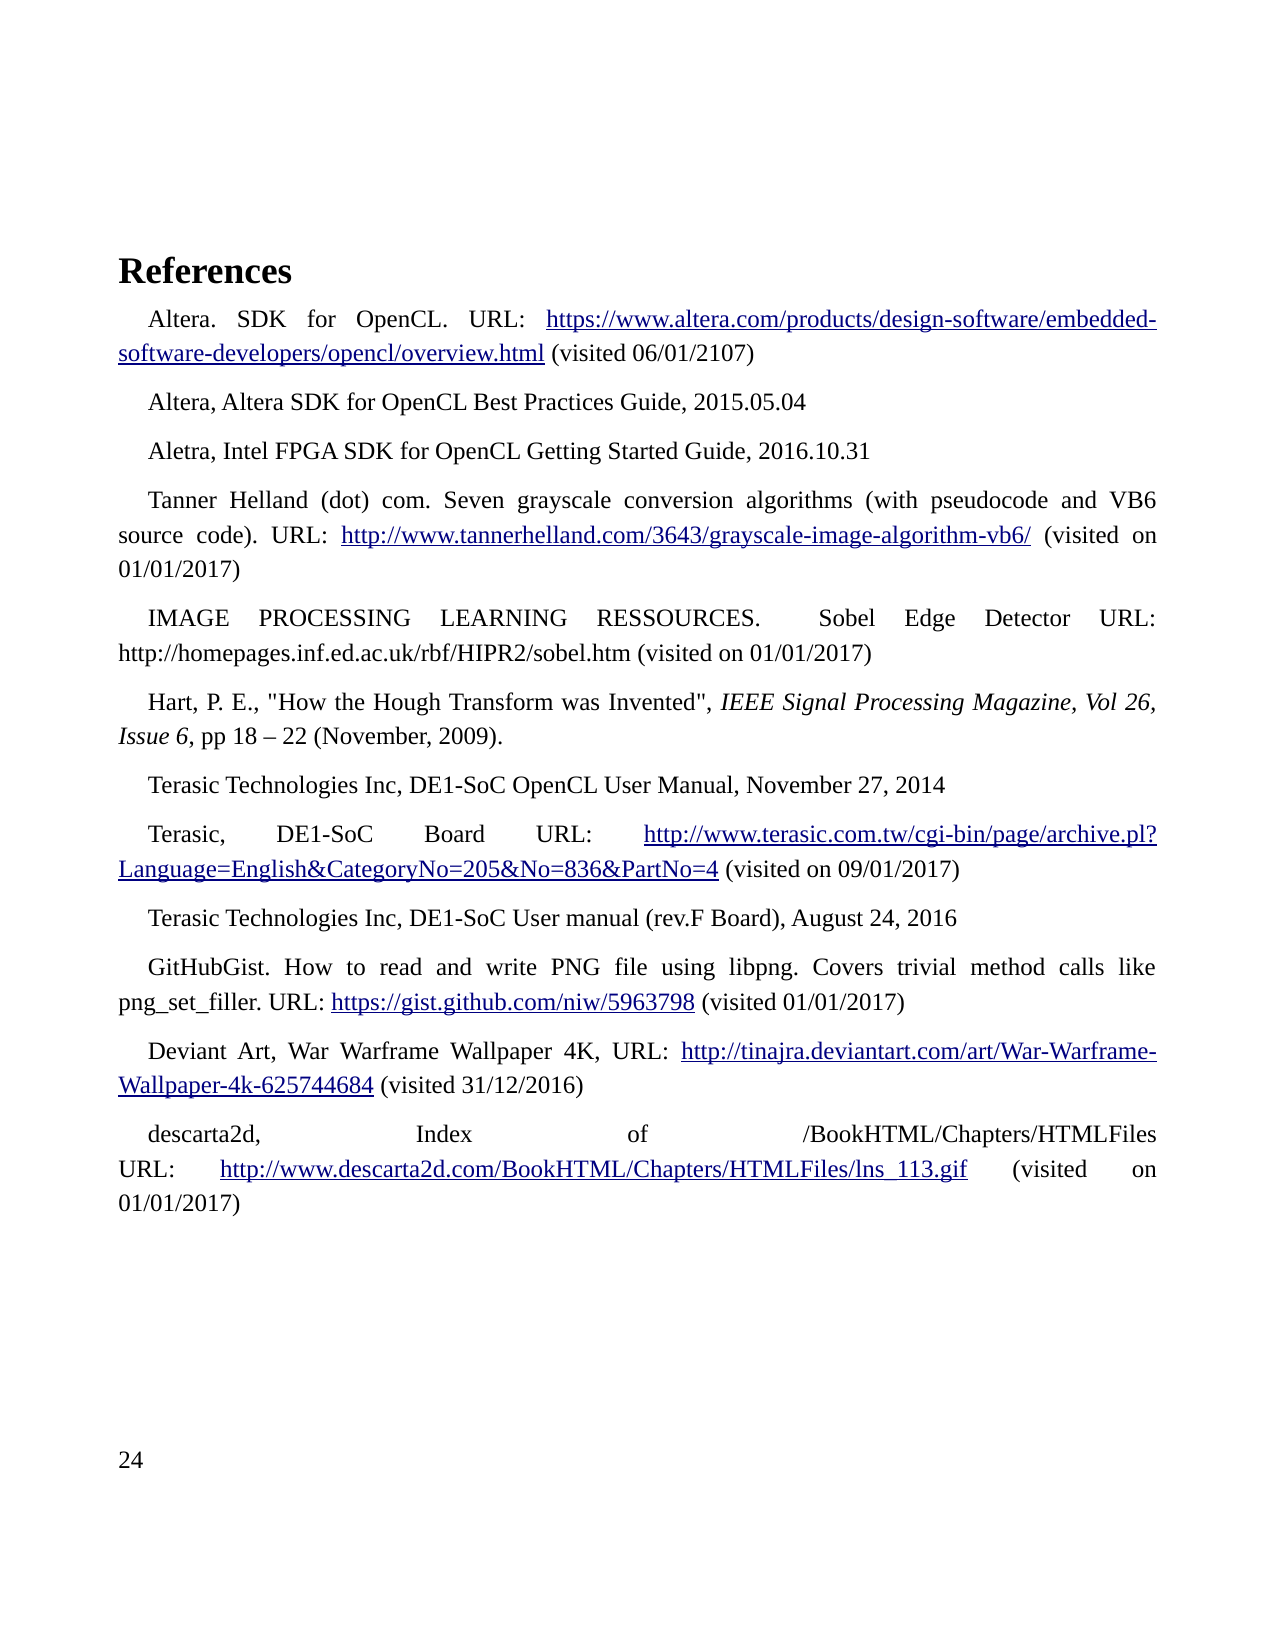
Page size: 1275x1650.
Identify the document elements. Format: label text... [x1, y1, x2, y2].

text Altera, Altera SDK for OpenCL Best Practices Guide, 2015.05.04 [118, 387, 1157, 416]
text Hart, P. E., "How the Hough Transform was Invented", IEEE Signal Processing Magazine, Vol 26, Issue 6, pp 18 – 22 (November, 2009). [118, 687, 1157, 750]
text descarta2d, Index of /BookHTML/Chapters/HTMLFiles URL: http://www.descarta2d.com/BookHTML/Chapters/HTMLFiles/lns_113.gif (visited on 01/01/2017) [118, 1119, 1157, 1217]
text Terasic, DE1-SoC Board URL: http://www.terasic.com.tw/cgi-bin/page/archive.pl?Language=English&CategoryNo=205&No=836&PartNo=4 (visited on 09/01/2017) [118, 819, 1157, 883]
text Aletra, Intel FPGA SDK for OpenCL Getting Started Guide, 2016.10.31 [118, 436, 1157, 465]
text GitHubGist. How to read and write PNG file using libpng. Covers trivial method calls like png_set_filler. URL: https://gist.github.com/niw/5963798 (visited 01/01/2017) [118, 952, 1157, 1015]
text IMAGE PROCESSING LEARNING RESSOURCES. Sobel Edge Detector URL: http://homepages.inf.ed.ac.uk/rbf/HIPR2/sobel.htm (visited on 01/01/2017) [118, 603, 1157, 667]
text Tanner Helland (dot) com. Seven grayscale conversion algorithms (with pseudocode and VB6 source code). URL: http://www.tannerhelland.com/3643/grayscale-image-algorithm-vb6/ (visited on 01/01/2017) [118, 485, 1157, 583]
text Terasic Technologies Inc, DE1-SoC OpenCL User Manual, November 27, 2014 [118, 771, 1157, 799]
text Terasic Technologies Inc, DE1-SoC User manual (rev.F Board), August 24, 2016 [118, 903, 1157, 932]
text Altera. SDK for OpenCL. URL: https://www.altera.com/products/design-software/embedded-software-developers/opencl/overview.html (visited 06/01/2107) [118, 304, 1157, 367]
subtitle References [118, 248, 1157, 291]
text Deviant Art, War Warframe Wallpaper 4K, URL: http://tinajra.deviantart.com/art/War-Warframe-Wallpaper-4k-625744684 (visited 31/12/2016) [118, 1036, 1157, 1099]
